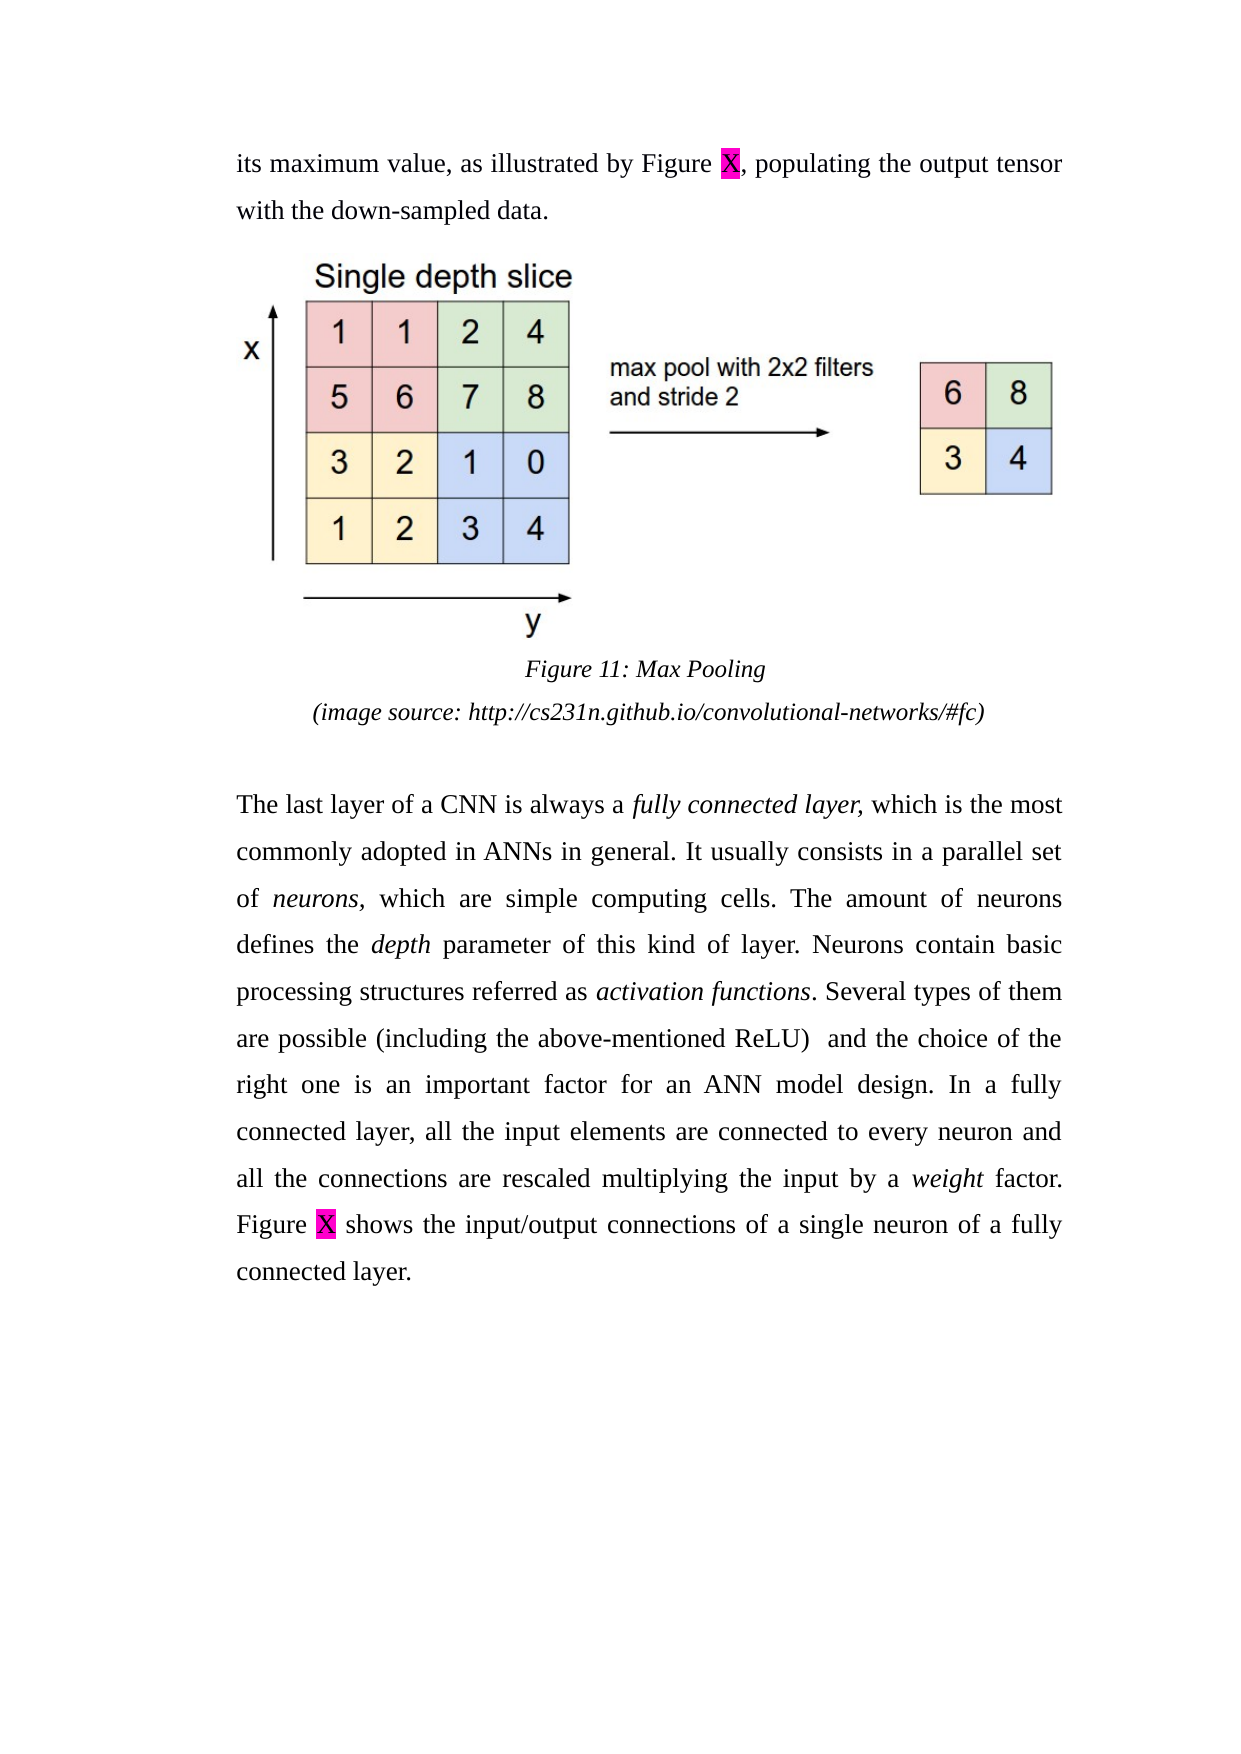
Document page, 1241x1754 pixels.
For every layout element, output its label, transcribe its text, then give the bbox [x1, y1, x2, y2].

picture [236, 253, 1063, 640]
text Figure 11: Max Pooling (image source: http://cs231n.github.io/convolutional-networks/#fc) [236, 640, 1063, 726]
text its maximum value, as illustrated by Figure X, populating the output tensor with the down-sampled data. [236, 148, 1063, 225]
text The last layer of a CNN is always a fully connected layer, which is the most commonly adopted in ANNs in general. It usually consists in a parallel set of neurons, which are simple computing cells. The amount of neurons defines the depth parameter of this kind of layer. Neurons contain basic processing structures referred as activation functions. Several types of them are possible (including the above-mentioned ReLU) and the choice of the right one is an important factor for an ANN model design. In a fully connected layer, all the input elements are connected to every neuron and all the connections are rescaled multiplying the input by a weight factor. Figure X shows the input/output connections of a single neuron of a fully connected layer. [236, 788, 1063, 1286]
